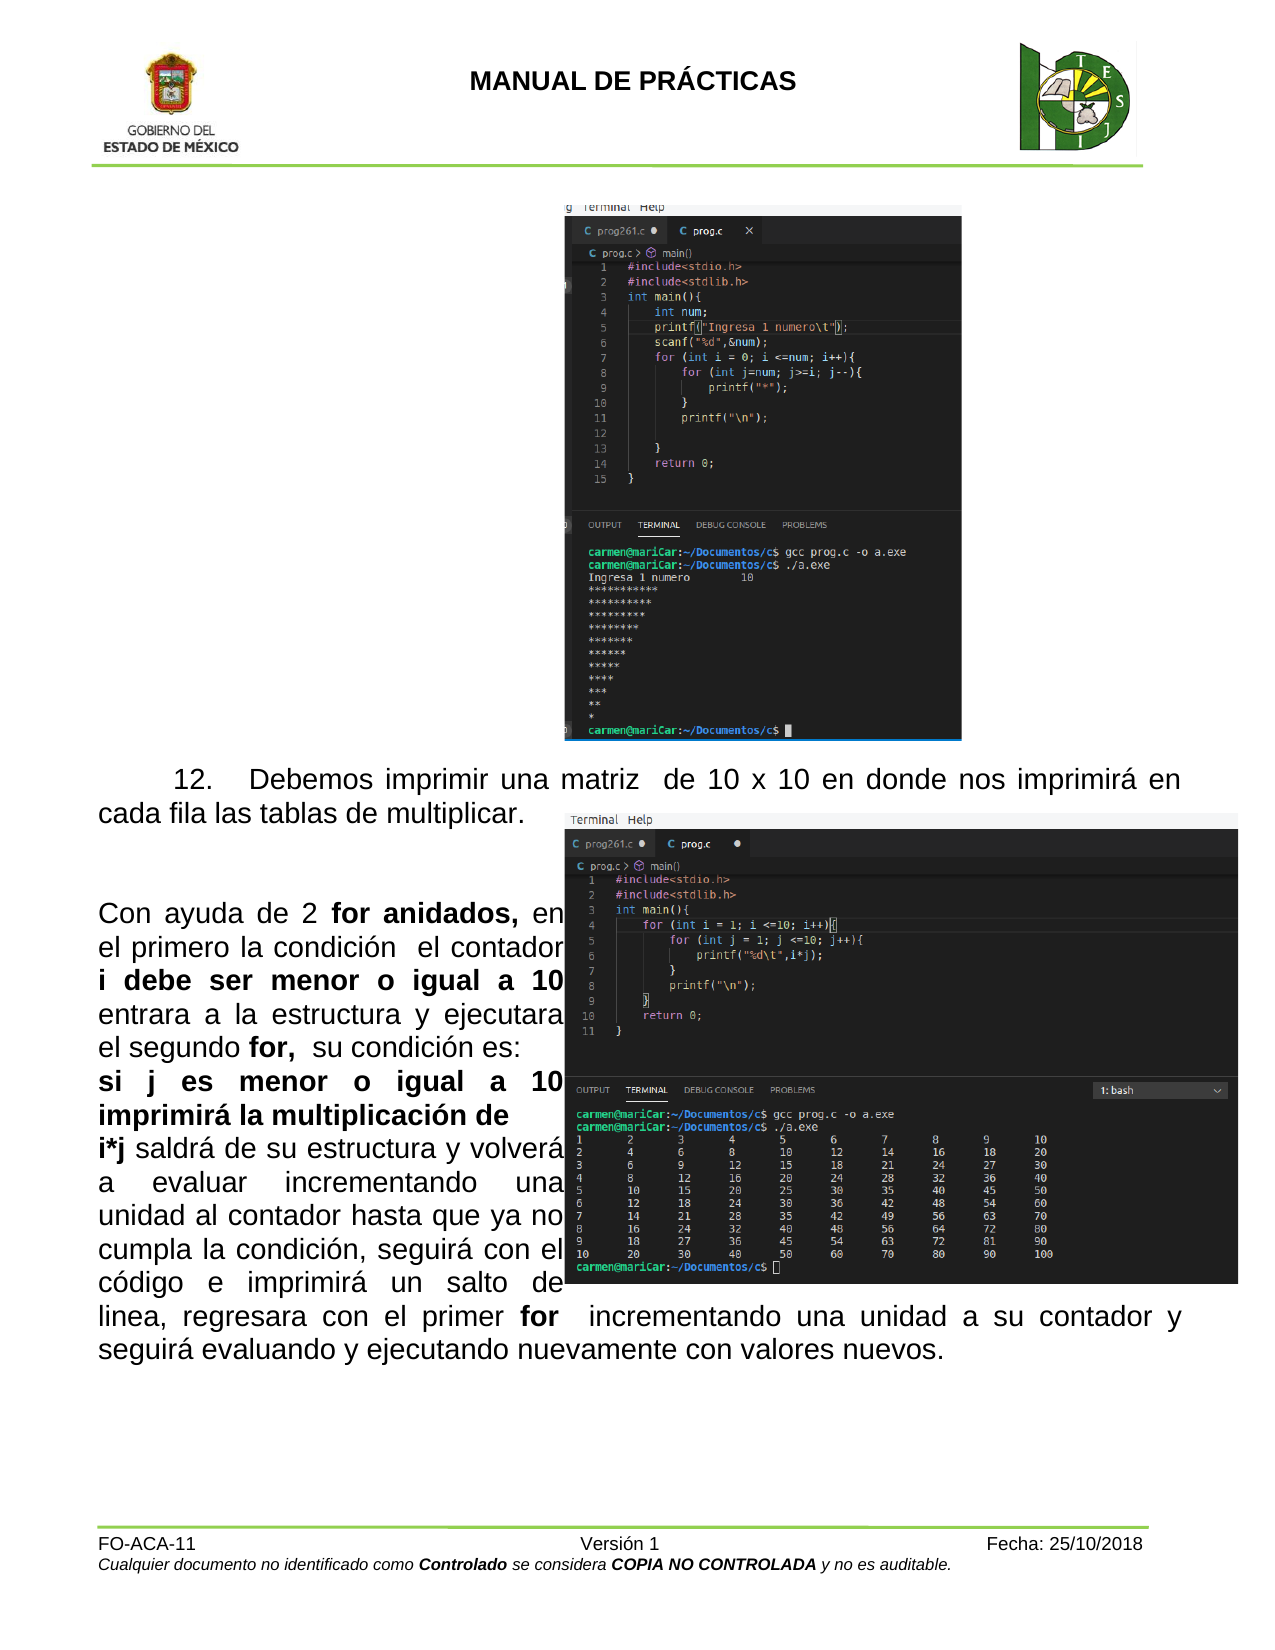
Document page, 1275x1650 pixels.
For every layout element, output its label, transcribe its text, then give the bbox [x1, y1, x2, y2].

text si j es menor o igual a 10 imprimirá la multiplicación de [98, 1064, 564, 1131]
picture [564, 205, 945, 741]
text Con ayuda de 2 for anidados, en el primero la condición el contador i debe ser menor o igual a 10 entrara a la estructura y ejecutara el segundo for, su condición es: [98, 896, 564, 1064]
picture [95, 42, 241, 161]
text 12. Debemos imprimir una matriz de 10 x 10 en donde nos imprimirá en cada fila las tablas de multiplicar. [98, 762, 1183, 829]
picture [564, 813, 1239, 1284]
text i*j saldrá de su estructura y volverá a evaluar incrementando una unidad al contador hasta que ya no cumpla la condición, seguirá con el código e imprimirá un salto de linea, regresara con el primer for incrementando una unidad a su contador y seguirá evaluando y ejecutando nuevamente con valores nuevos. [98, 1131, 1183, 1366]
picture [1018, 41, 1137, 157]
